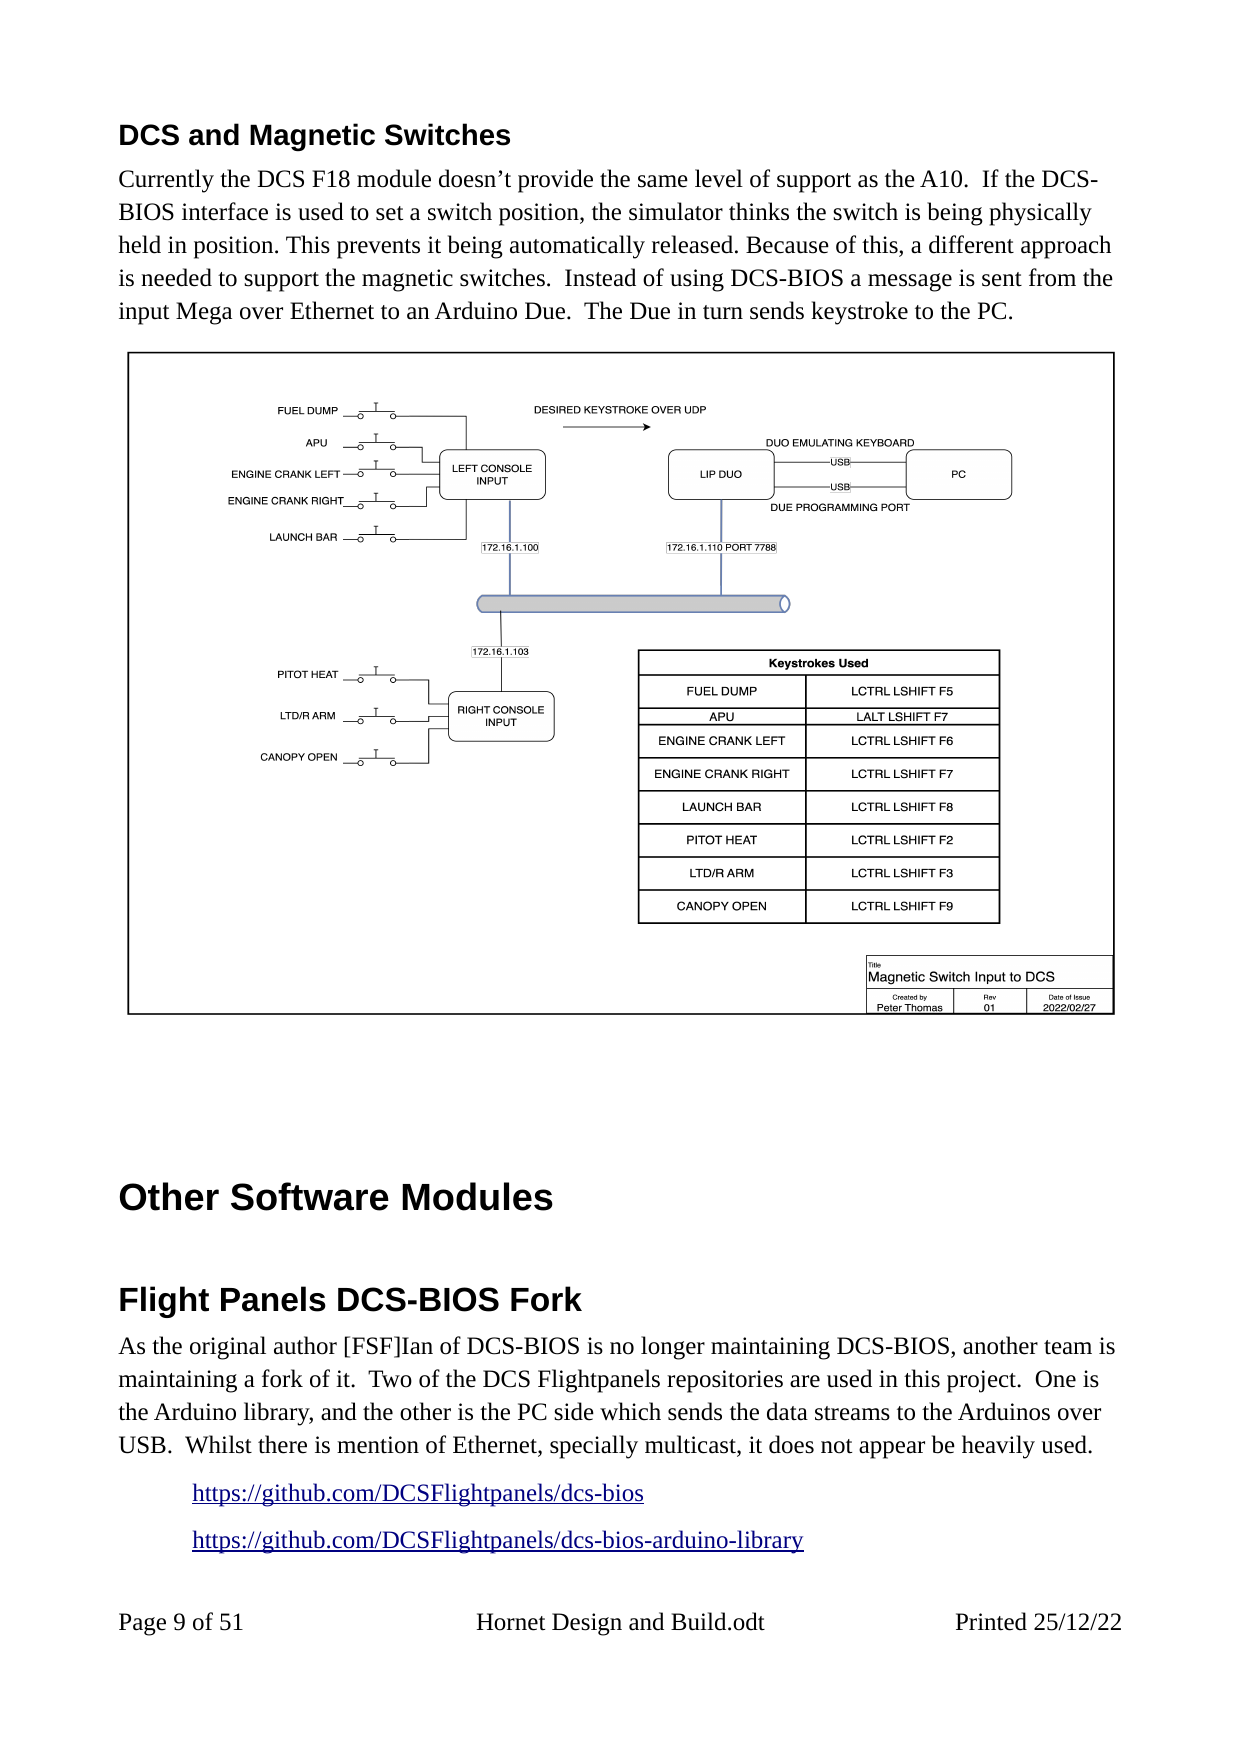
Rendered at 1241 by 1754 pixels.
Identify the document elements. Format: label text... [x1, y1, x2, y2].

subtitle DCS and Magnetic Switches [118, 118, 1122, 152]
text https://github.com/DCSFlightpanels/dcs-bios-arduino-library [118, 1525, 1122, 1554]
text https://github.com/DCSFlightpanels/dcs-bios [118, 1478, 1122, 1507]
subtitle Other Software Modules [118, 1174, 1122, 1218]
text As the original author [FSF]Ian of DCS-BIOS is no longer maintaining DCS-BIOS, another team is maintaining a fork of it. Two of the DCS Flightpanels repositories are used in this project. One is the Arduino library, and the other is the PC side which sends the data streams to the Arduinos over USB. Whilst there is mention of Ethernet, specially multicast, it does not appear be heavily used. [118, 1331, 1122, 1459]
text Currently the DCS F18 module doesn’t provide the same level of support as the A10. If the DCS-BIOS interface is used to set a switch position, the simulator thinks the switch is being physically held in position. This prevents it being automatically released. Because of this, a different approach is needed to support the magnetic switches. Instead of using DCS-BIOS a message is sent from the input Mega over Ethernet to an Arduino Due. The Due in turn sends keystroke to the PC. [118, 164, 1122, 325]
subtitle Flight Panels DCS-BIOS Fork [118, 1280, 1122, 1319]
